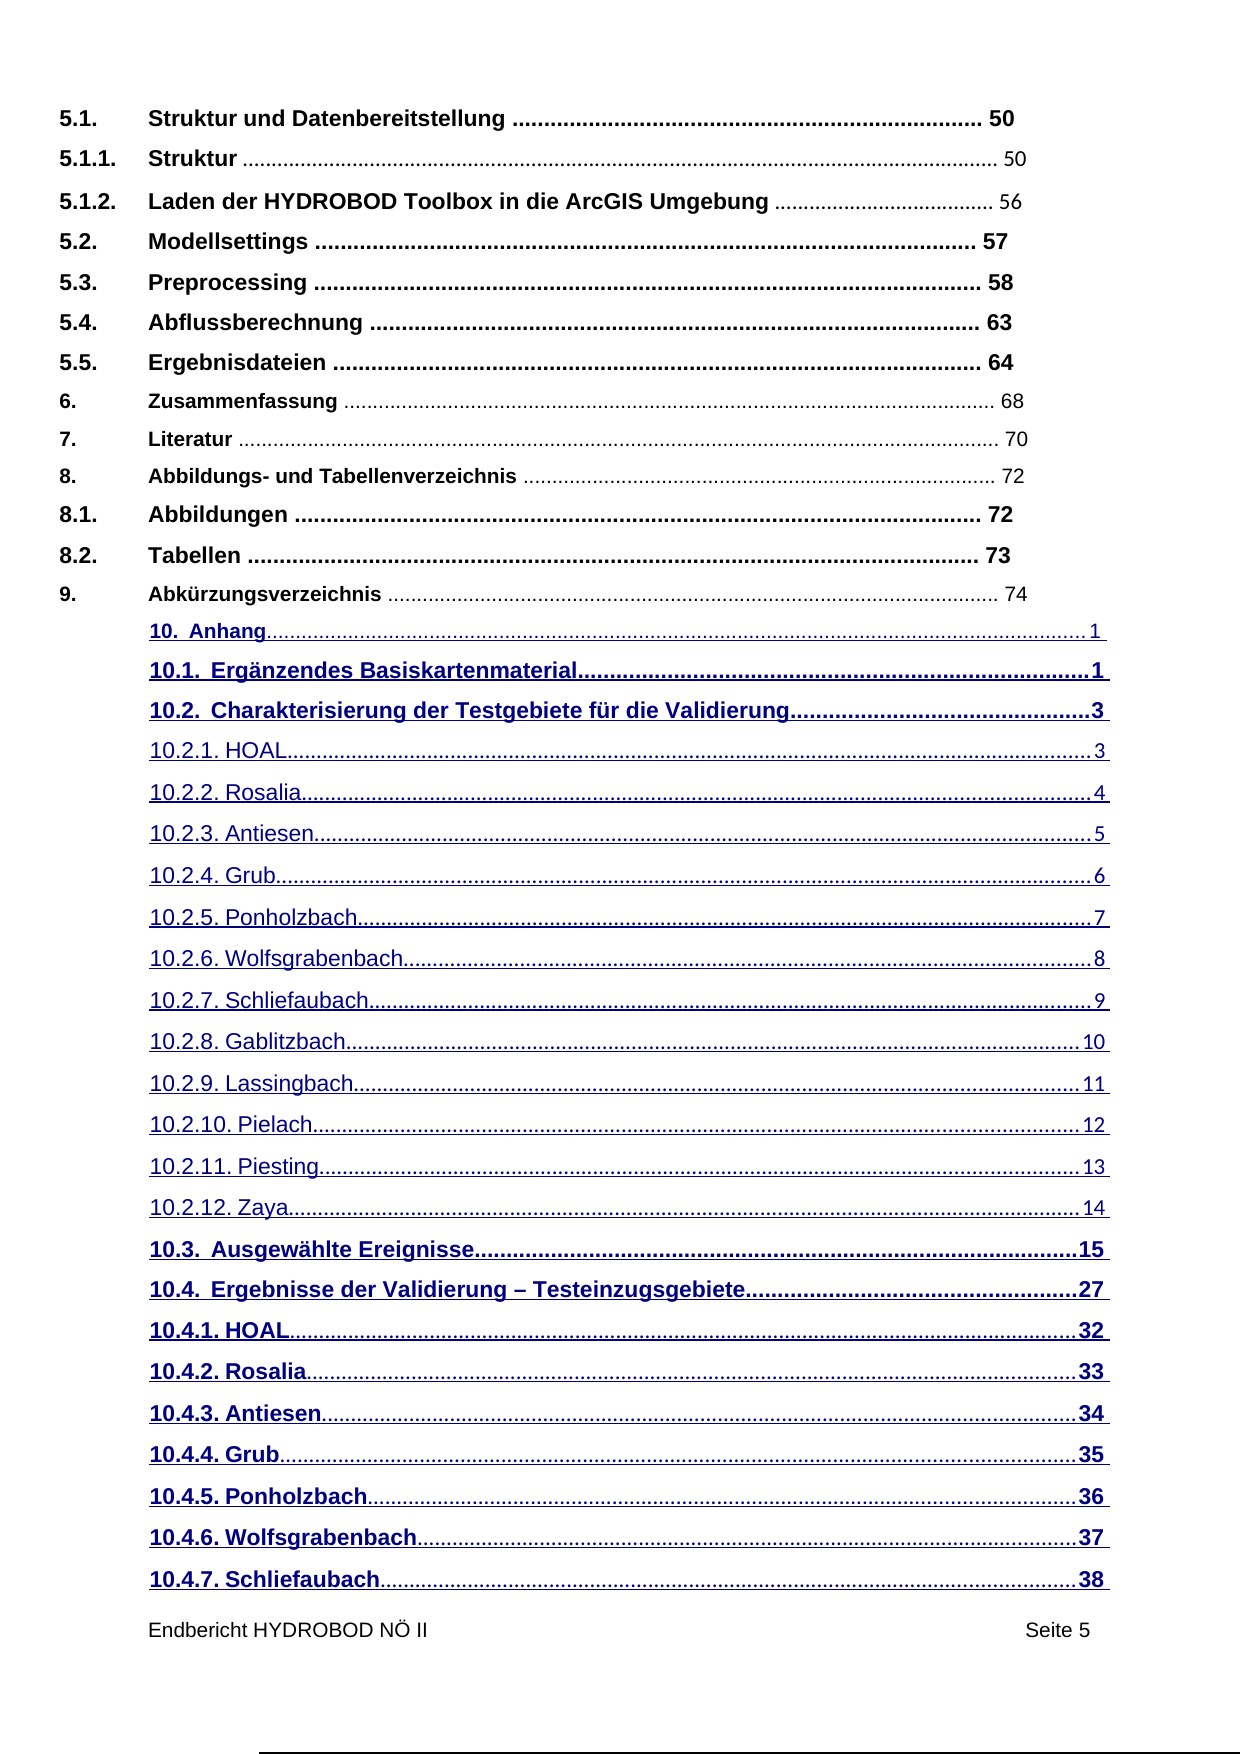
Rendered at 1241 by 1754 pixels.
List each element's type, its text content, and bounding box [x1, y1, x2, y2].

text 10.2. Charakterisierung der Testgebiete für die Validierung 3 [149, 696, 1110, 720]
text 10.2.1. HOAL 3 [149, 736, 1110, 760]
text [149, 1548, 1110, 1552]
list Zusammenfassung ................................................................................................................. 68 [59, 386, 1108, 414]
list Laden der HYDROBOD Toolbox in die ArcGIS Umgebung ...................................... 56 [59, 187, 1123, 215]
text 10.1. Ergänzendes Basiskartenmaterial 1 [149, 656, 1110, 679]
text 10.2.8. Gablitzbach 10 [149, 1027, 1110, 1051]
text 10.2.3. Antiesen 5 [149, 819, 1110, 843]
text [149, 1218, 1110, 1222]
list Abbildungen ............................................................................................................ 72 [59, 501, 1123, 528]
list Abbildungs- und Tabellenverzeichnis .................................................................................. 72 [59, 461, 1108, 489]
list Abkürzungsverzeichnis .......................................................................................................... 74 [59, 579, 1108, 607]
text 10.4.6. Wolfsgrabenbach 37 [149, 1523, 1110, 1547]
text 10.2.12. Zaya 14 [149, 1193, 1110, 1217]
text 10.2.10. Pielach 12 [149, 1110, 1110, 1134]
text 10.2.4. Grub 6 [149, 861, 1110, 885]
list Ergebnisdateien ...................................................................................................... 64 [59, 348, 1123, 376]
text 10.2.9. Lassingbach 11 [149, 1069, 1110, 1093]
list Abflussberechnung ................................................................................................ 63 [59, 308, 1123, 336]
text 10.4.5. Ponholzbach 36 [149, 1482, 1110, 1506]
list Struktur ................................................................................................................................... 50 [59, 144, 1123, 172]
text 10.2.2. Rosalia 4 [149, 778, 1110, 801]
list Modellsettings ........................................................................................................ 57 [59, 227, 1123, 256]
text 10.4. Ergebnisse der Validierung – Testeinzugsgebiete 27 [149, 1275, 1110, 1299]
list Preprocessing ......................................................................................................... 58 [59, 268, 1123, 296]
text 10.4.7. Schliefaubach 38 [149, 1565, 1110, 1589]
list Struktur und Datenbereitstellung .......................................................................... 50 [59, 104, 1123, 132]
text 10.2.6. Wolfsgrabenbach 8 [149, 944, 1110, 968]
text 10.4.2. Rosalia 33 [149, 1357, 1110, 1381]
text 10.4.1. HOAL 32 [149, 1316, 1110, 1339]
text 10. Anhang 1 [149, 616, 1107, 640]
text 10.2.7. Schliefaubach 9 [149, 986, 1110, 1009]
text 10.2.11. Piesting 13 [149, 1152, 1110, 1176]
list Literatur .................................................................................................................................... 70 [59, 424, 1108, 452]
list Tabellen ................................................................................................................... 73 [59, 541, 1123, 569]
text 10.2.5. Ponholzbach 7 [149, 903, 1110, 926]
text 10.4.4. Grub 35 [149, 1440, 1110, 1464]
text 10.3. Ausgewählte Ereignisse 15 [149, 1235, 1110, 1259]
text 10.4.3. Antiesen 34 [149, 1399, 1110, 1423]
